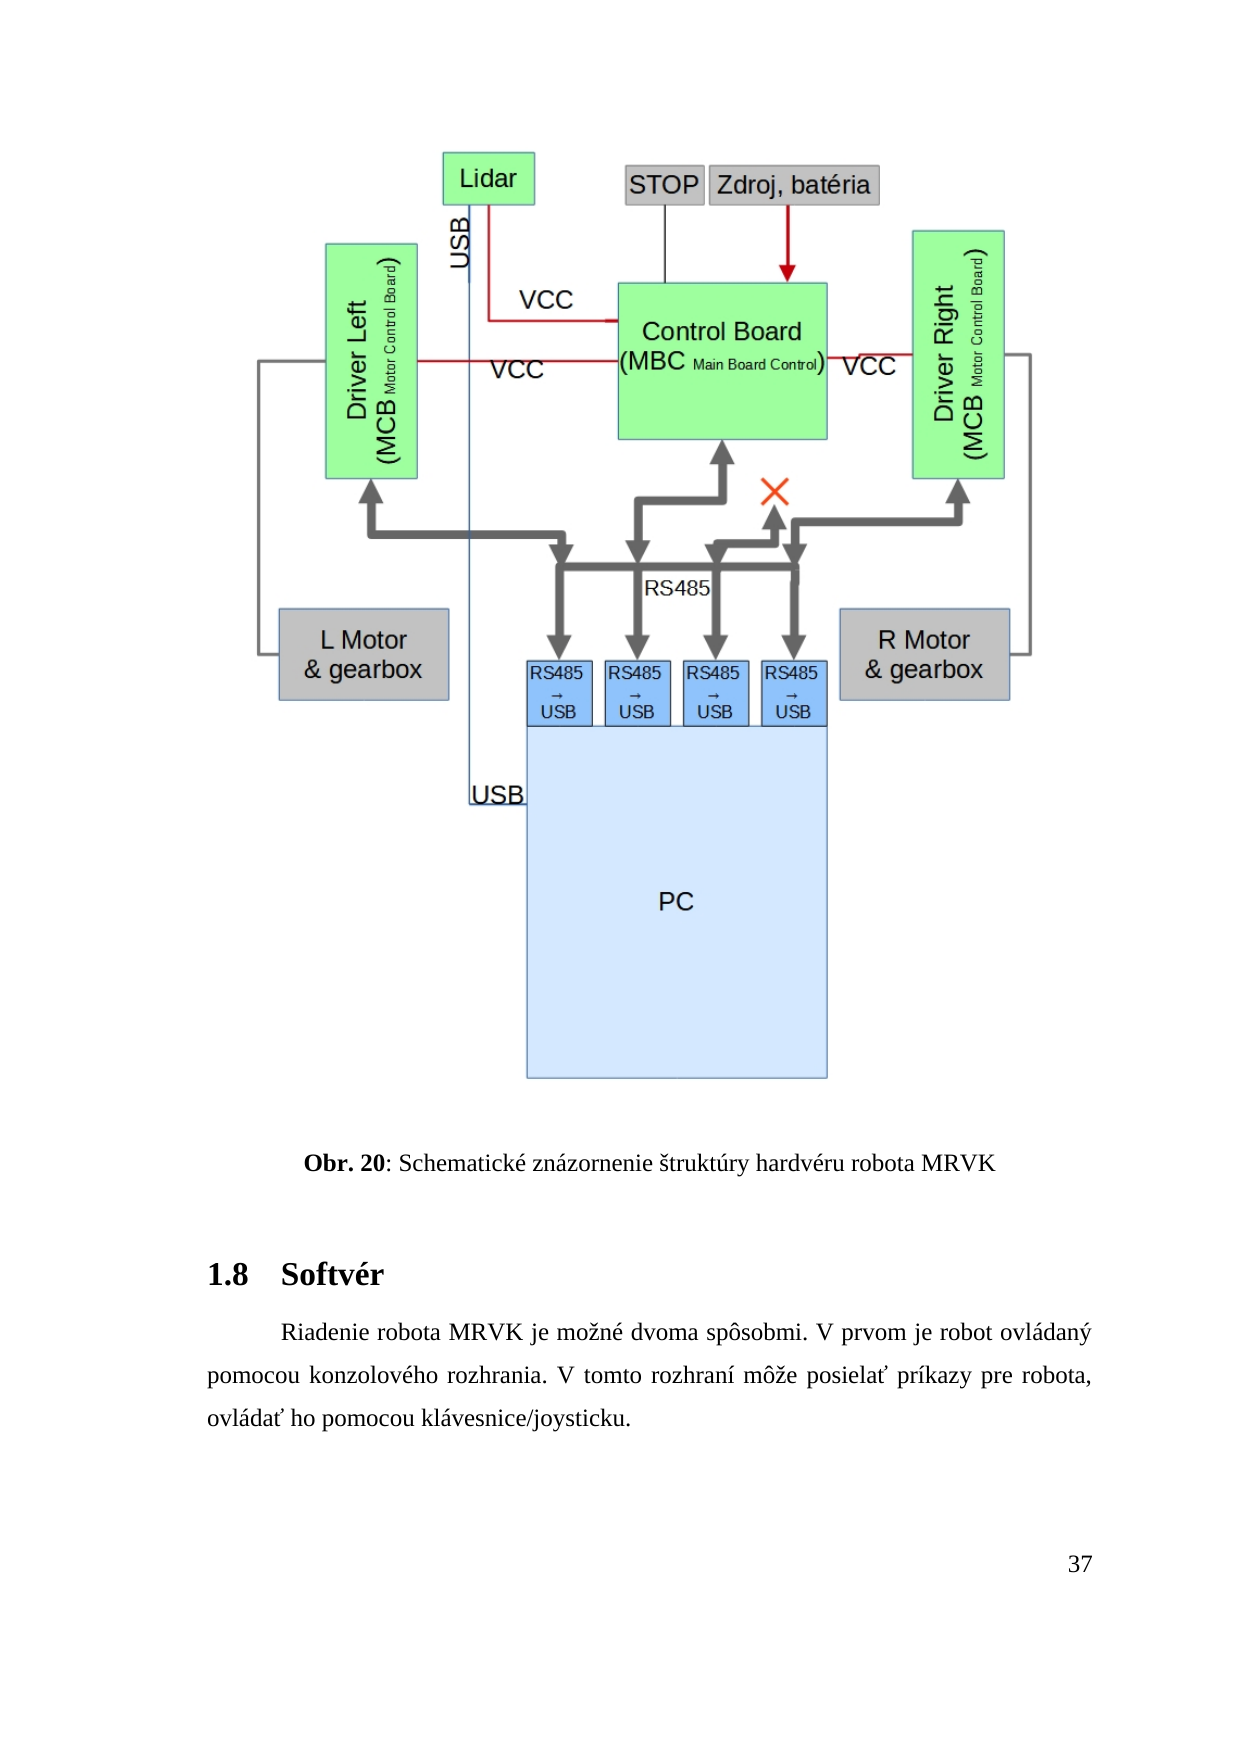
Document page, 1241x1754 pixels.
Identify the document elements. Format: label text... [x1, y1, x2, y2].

text Obr. 20: Schematické znázornenie štruktúry hardvéru robota MRVK [207, 1148, 1092, 1177]
subtitle Softvér [207, 1254, 1092, 1292]
text Riadenie robota MRVK je možné dvoma spôsobmi. V prvom je robot ovládaný pomocou konzolového rozhrania. V tomto rozhraní môže posielať príkazy pre robota, ovládať ho pomocou klávesnice/joysticku. [207, 1317, 1092, 1432]
